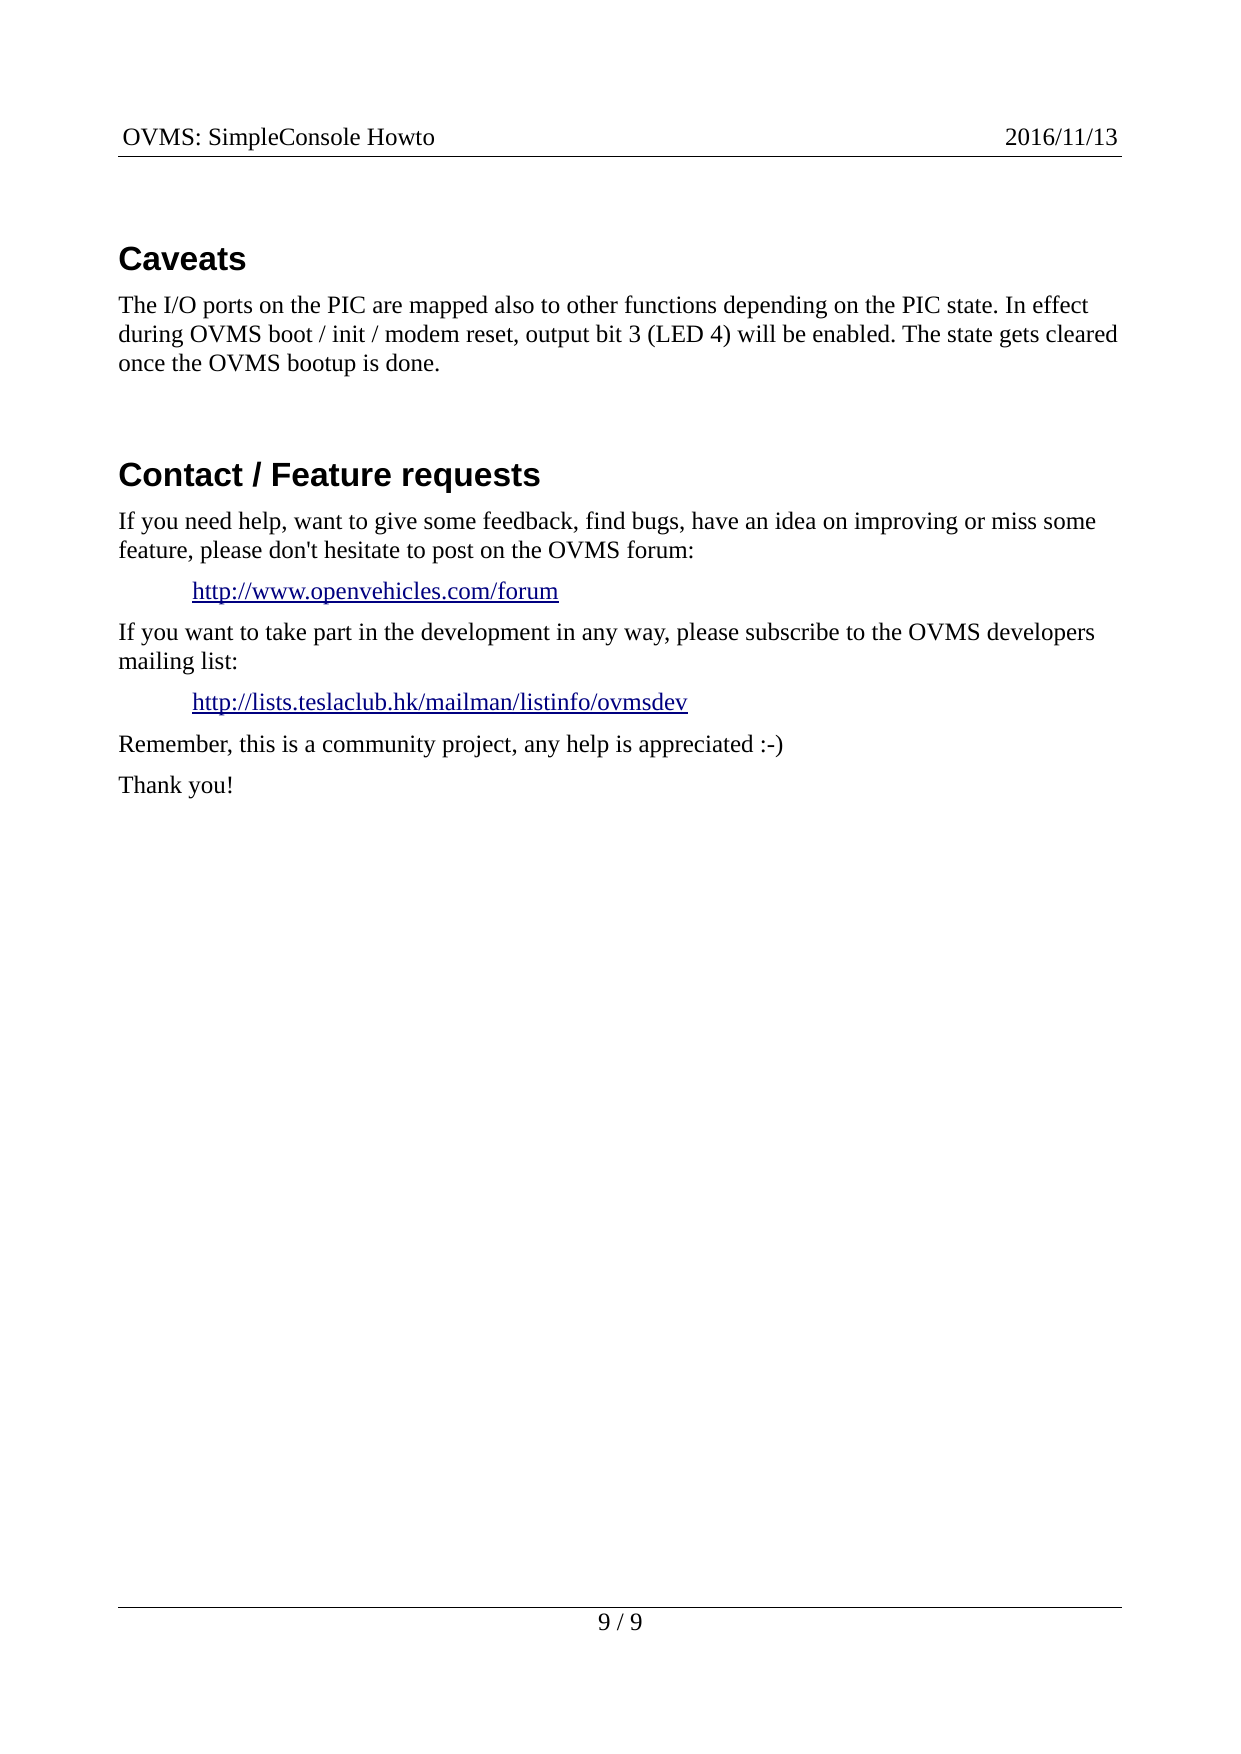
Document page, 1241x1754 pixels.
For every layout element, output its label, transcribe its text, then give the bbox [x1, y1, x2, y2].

subtitle Contact / Feature requests [118, 455, 1122, 494]
text The I/O ports on the PIC are mapped also to other functions depending on the PIC state. In effect during OVMS boot / init / modem reset, output bit 3 (LED 4) will be enabled. The state gets cleared once the OVMS bootup is done. [118, 290, 1122, 376]
text Thank you! [118, 770, 1122, 799]
text http://www.openvehicles.com/forum [118, 576, 1122, 605]
text Remember, this is a community project, any help is appreciated :-) [118, 729, 1122, 757]
text If you want to take part in the development in any way, please subscribe to the OVMS developers mailing list: [118, 617, 1122, 675]
subtitle Caveats [118, 239, 1122, 278]
text http://lists.teslaclub.hk/mailman/listinfo/ovmsdev [118, 687, 1122, 716]
text If you need help, want to give some feedback, find bugs, have an idea on improving or miss some feature, please don't hesitate to post on the OVMS forum: [118, 506, 1122, 564]
